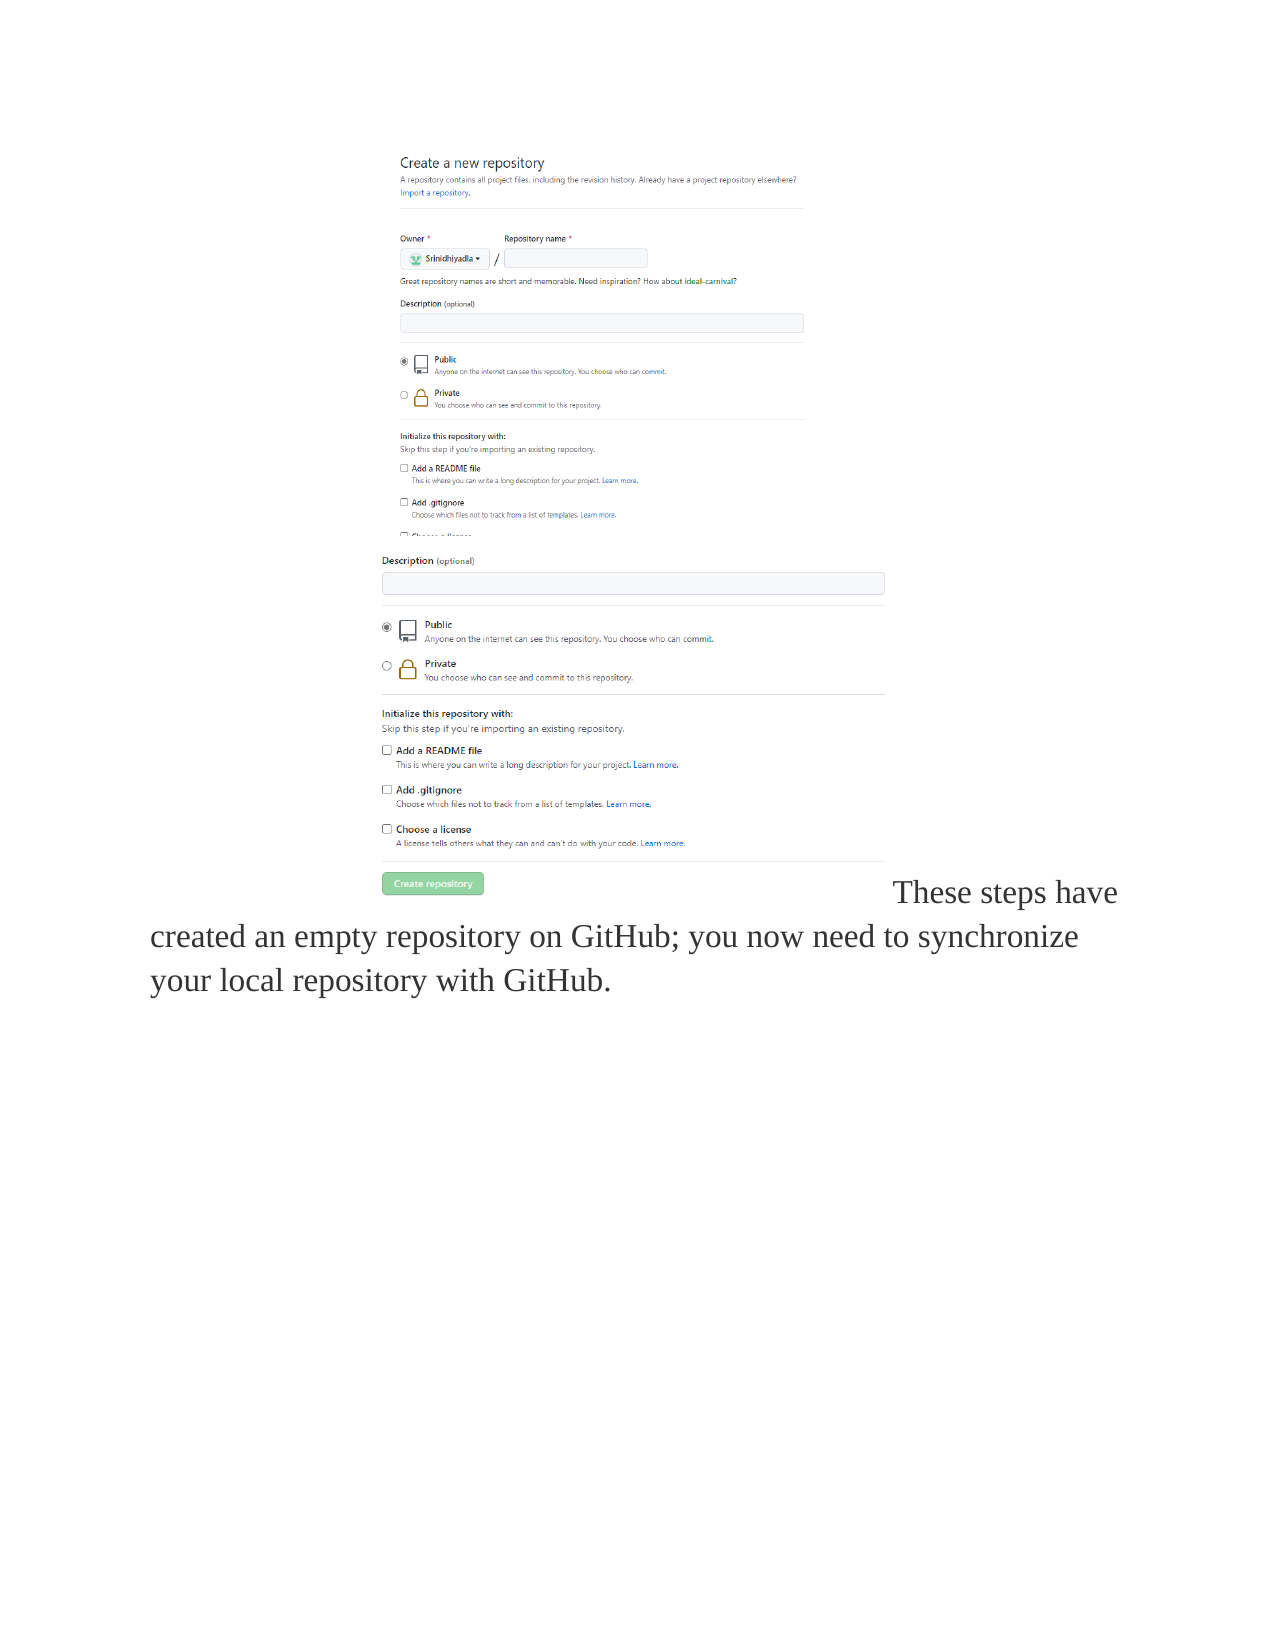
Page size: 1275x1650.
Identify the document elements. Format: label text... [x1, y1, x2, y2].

picture [215, 139, 947, 536]
picture [273, 543, 893, 904]
text These steps have created an empty repository on GitHub; you now need to synchronize your local repository with GitHub. [150, 872, 1125, 999]
